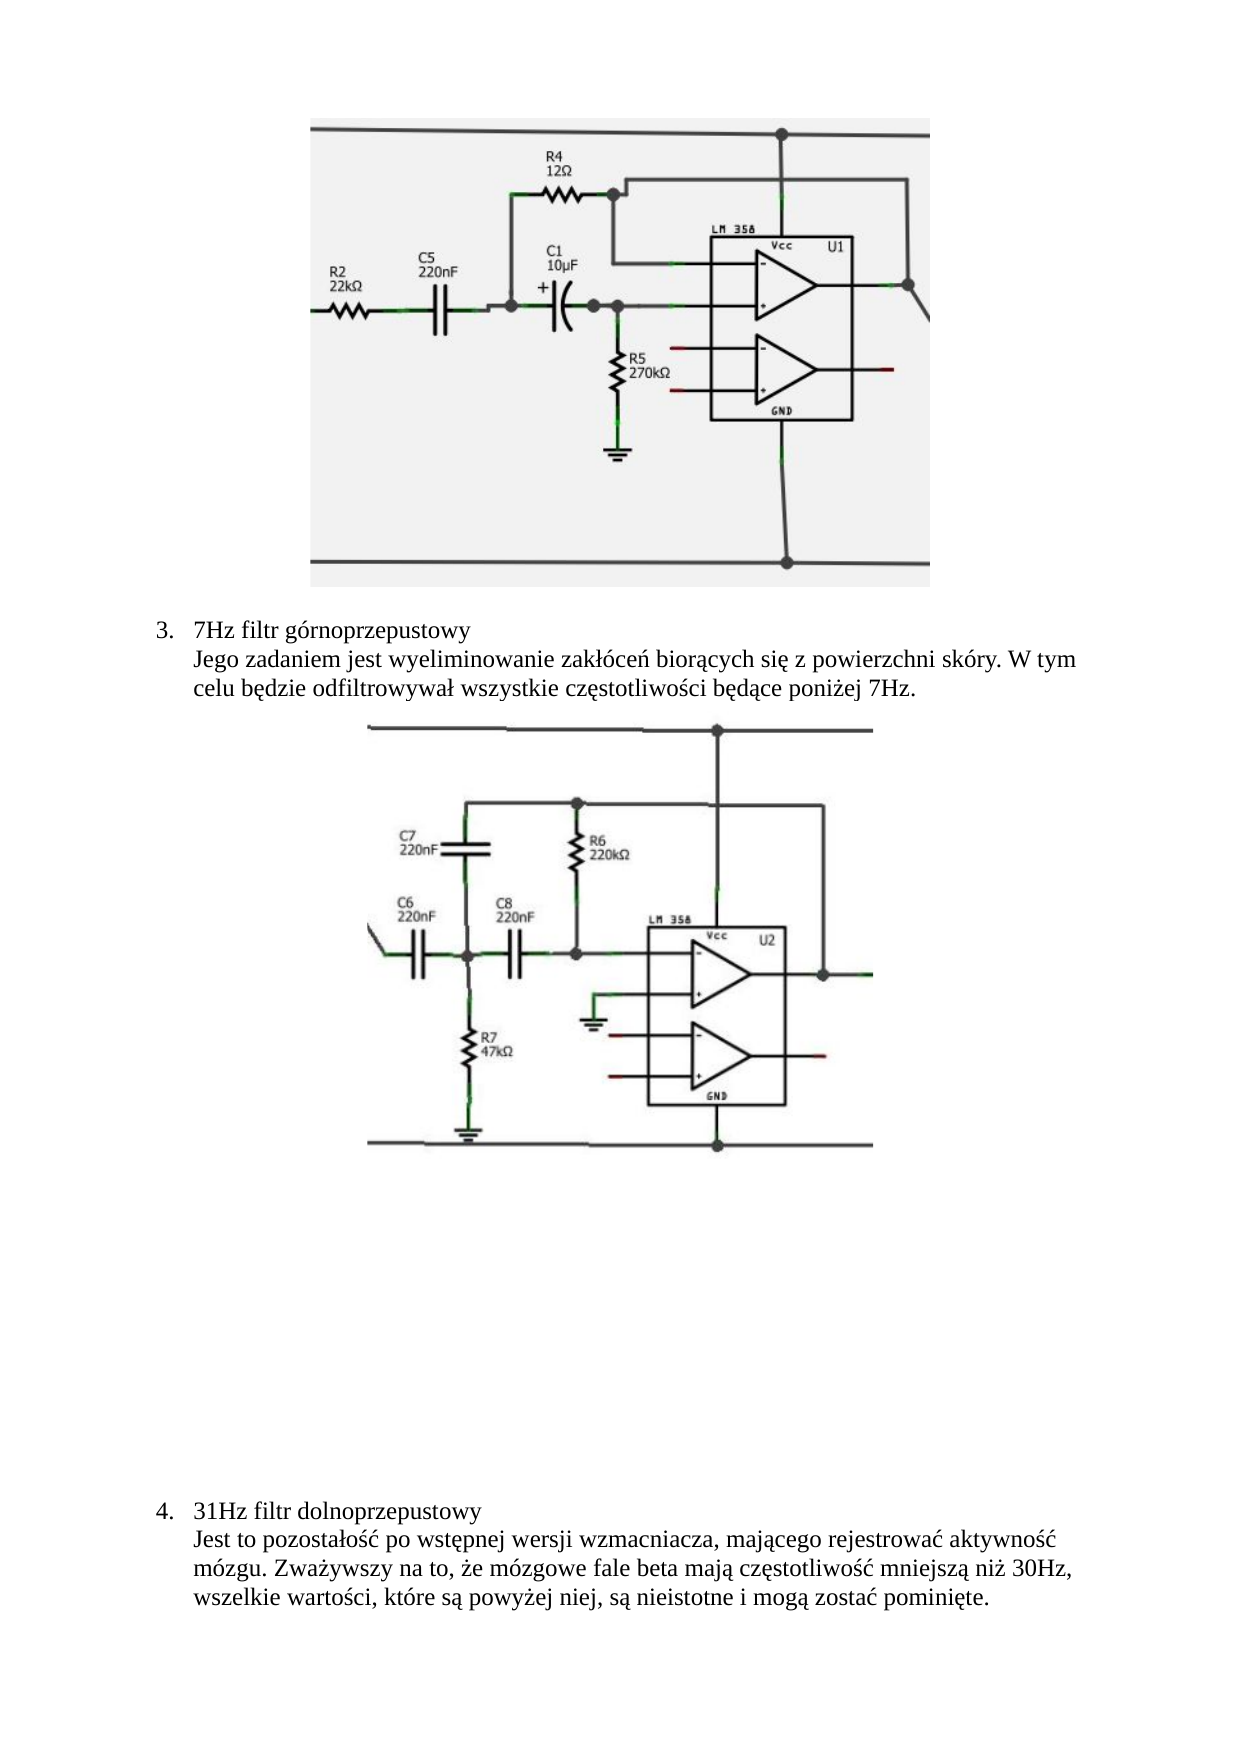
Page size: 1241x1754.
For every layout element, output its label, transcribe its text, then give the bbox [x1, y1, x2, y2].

list 31Hz filtr dolnoprzepustowy Jest to pozostałość po wstępnej wersji wzmacniacza, mającego rejestrować aktywność mózgu. Zważywszy na to, że mózgowe fale beta mają częstotliwość mniejszą niż 30Hz, wszelkie wartości, które są powyżej niej, są nieistotne i mogą zostać pominięte. [156, 1496, 1122, 1611]
list 7Hz filtr górnoprzepustowy Jego zadaniem jest wyeliminowanie zakłóceń biorących się z powierzchni skóry. W tym celu będzie odfiltrowywał wszystkie częstotliwości będące poniżej 7Hz. [156, 615, 1122, 701]
picture [310, 118, 930, 587]
picture [367, 701, 874, 1180]
